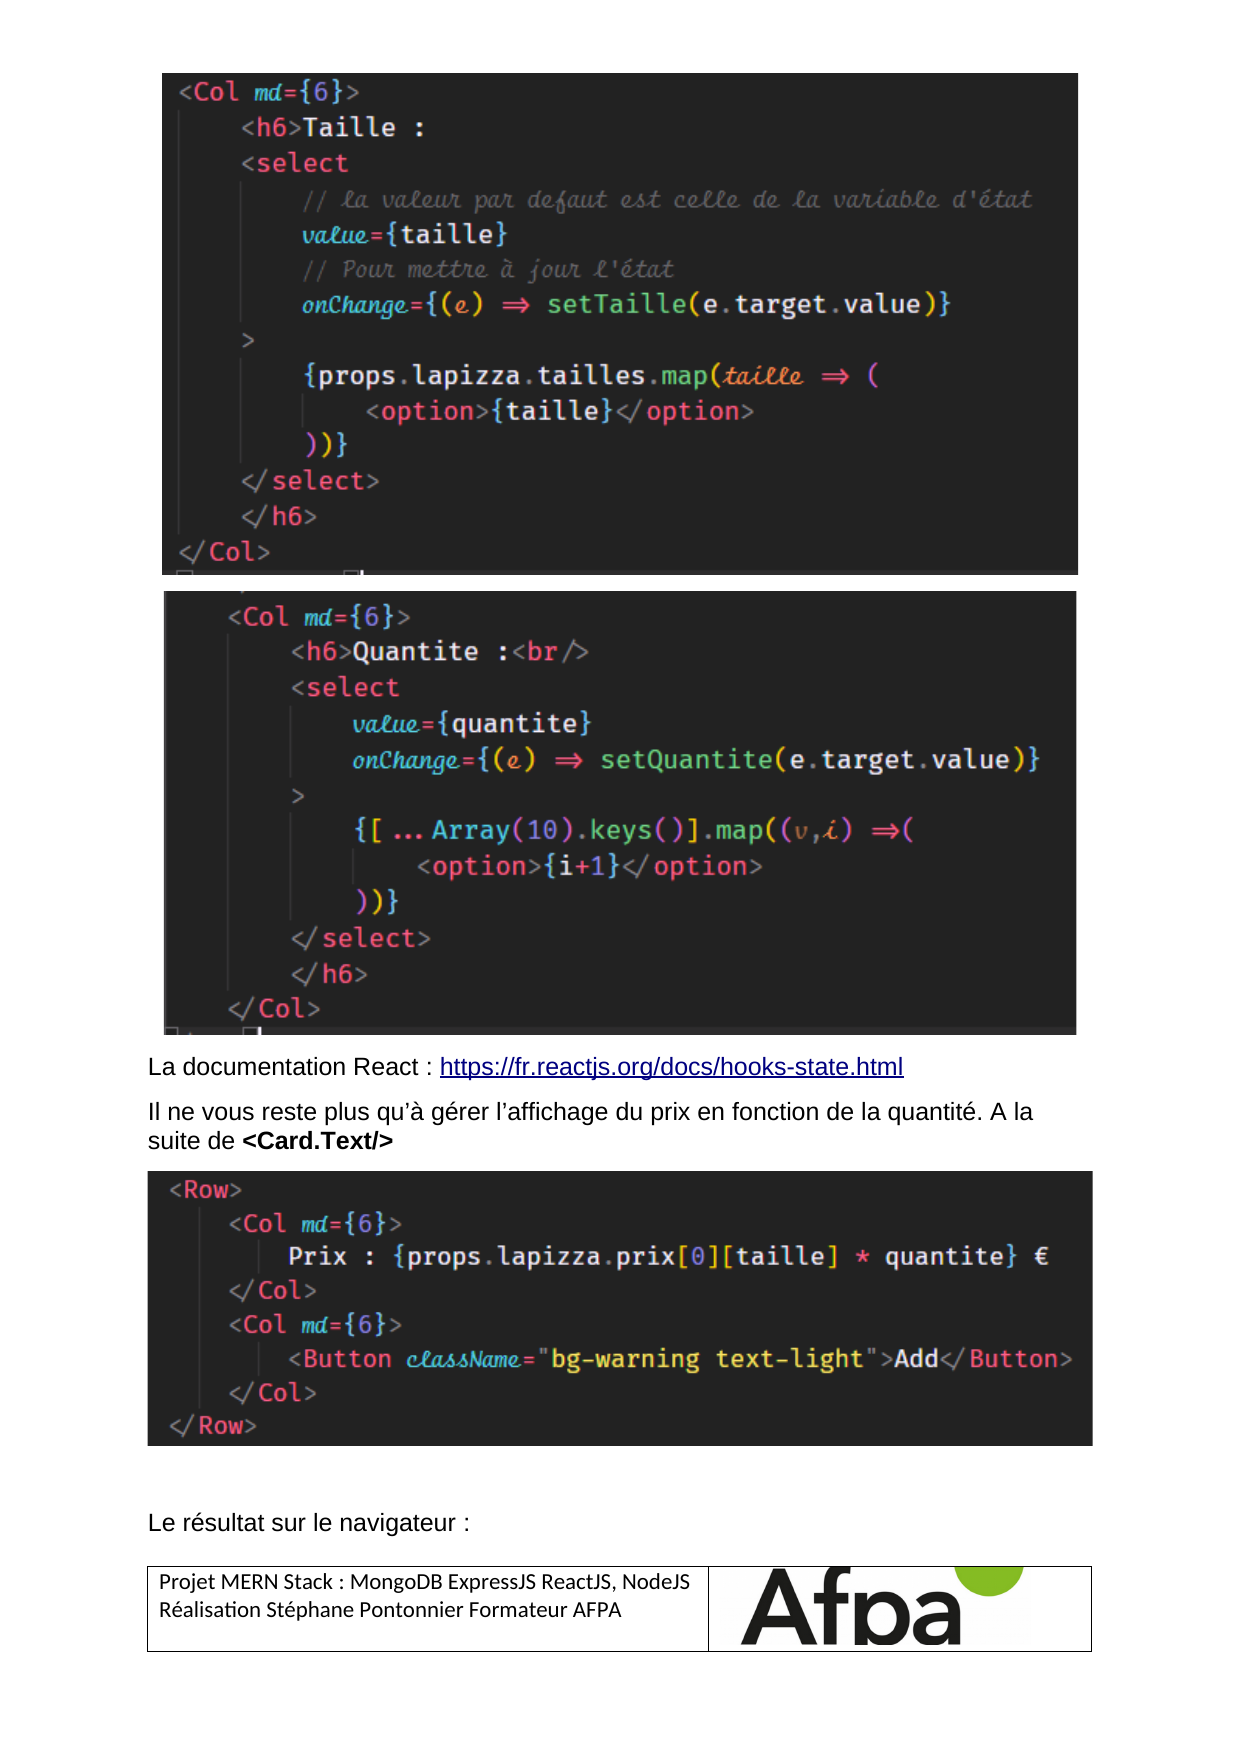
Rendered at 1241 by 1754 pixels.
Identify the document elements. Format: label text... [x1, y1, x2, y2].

text Le résultat sur le navigateur : [148, 1508, 1093, 1537]
text Il ne vous reste plus qu’à gérer l’affichage du prix en fonction de la quantité. A la suite de <Card.Text/> [148, 1097, 1093, 1154]
text La documentation React : https://fr.reactjs.org/docs/hooks-state.html [148, 1051, 1093, 1080]
